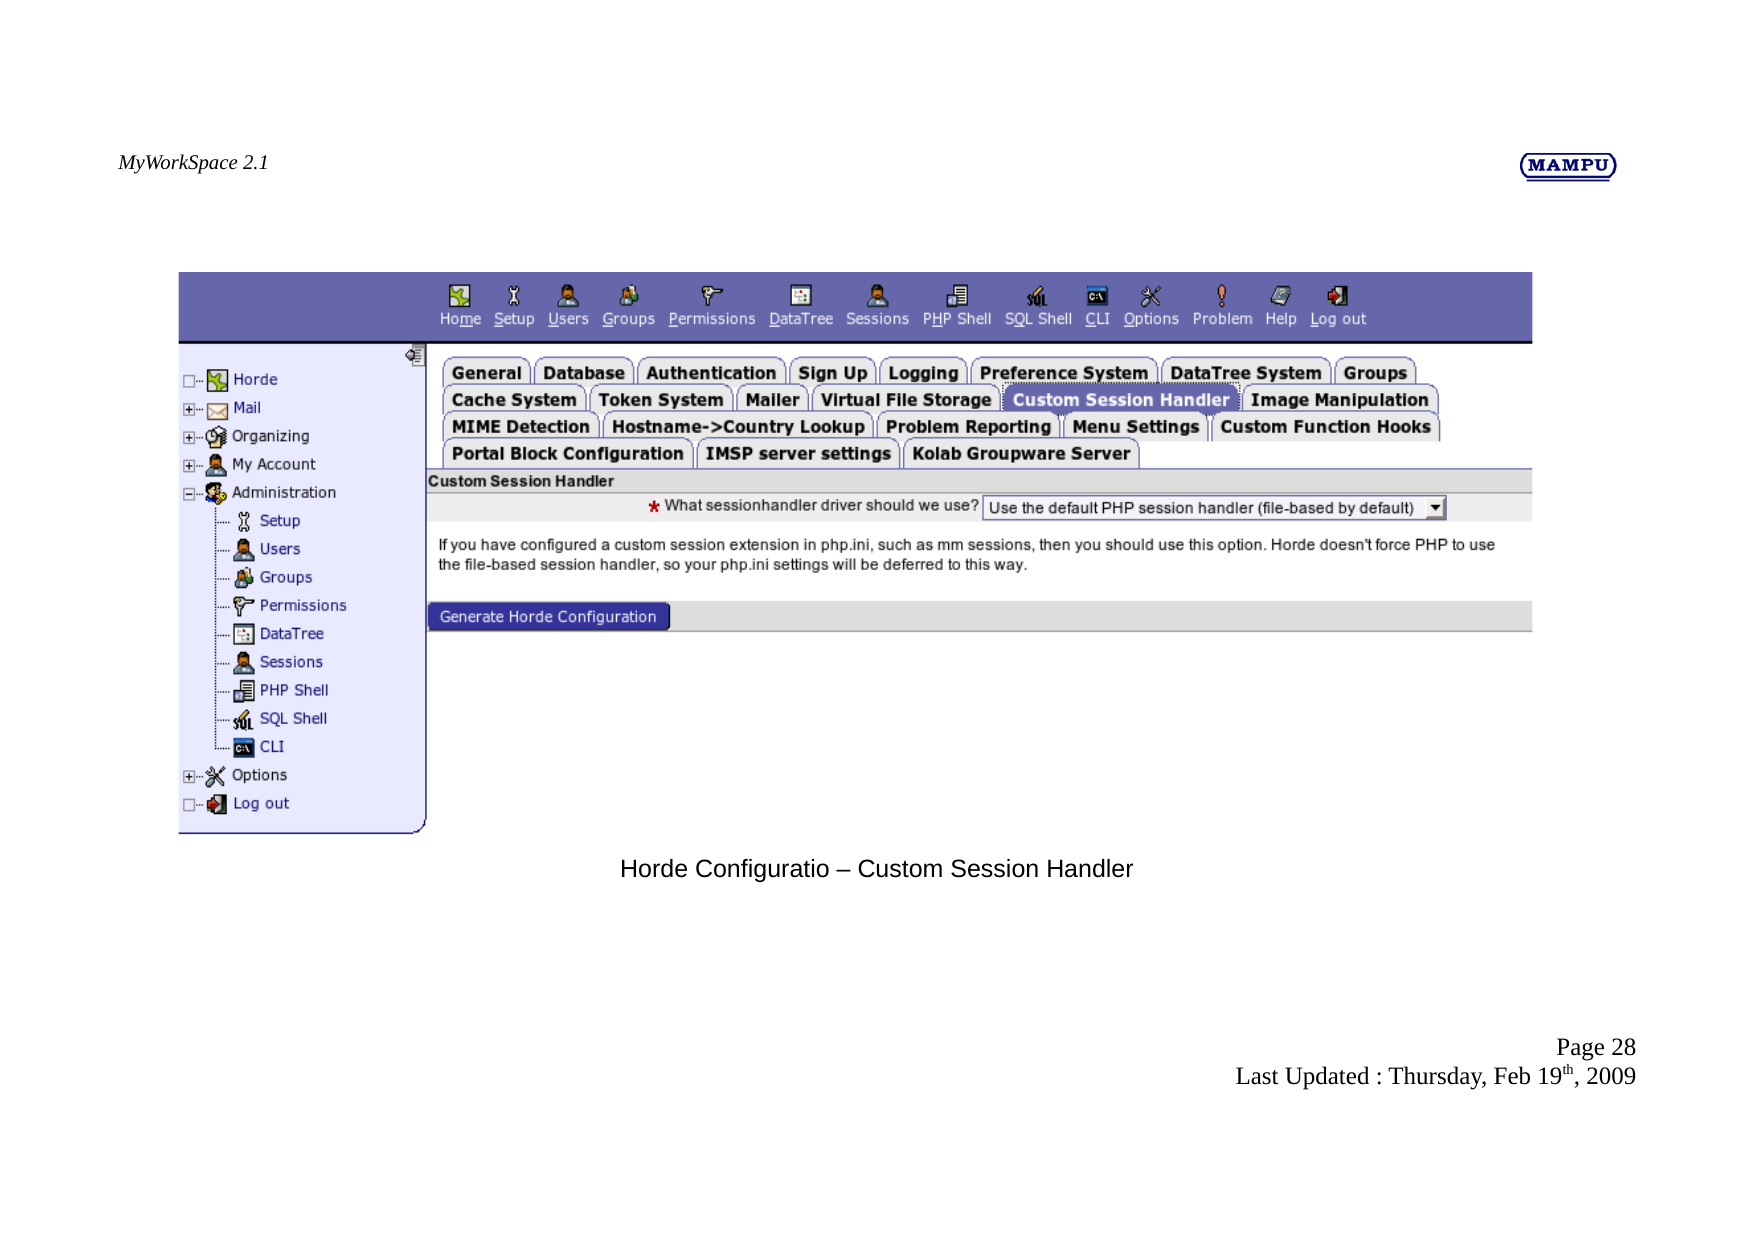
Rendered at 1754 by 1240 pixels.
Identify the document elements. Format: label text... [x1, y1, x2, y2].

picture [178, 272, 1533, 837]
text Horde Configuratio – Custom Session Handler [118, 264, 1636, 882]
picture [1517, 150, 1622, 183]
